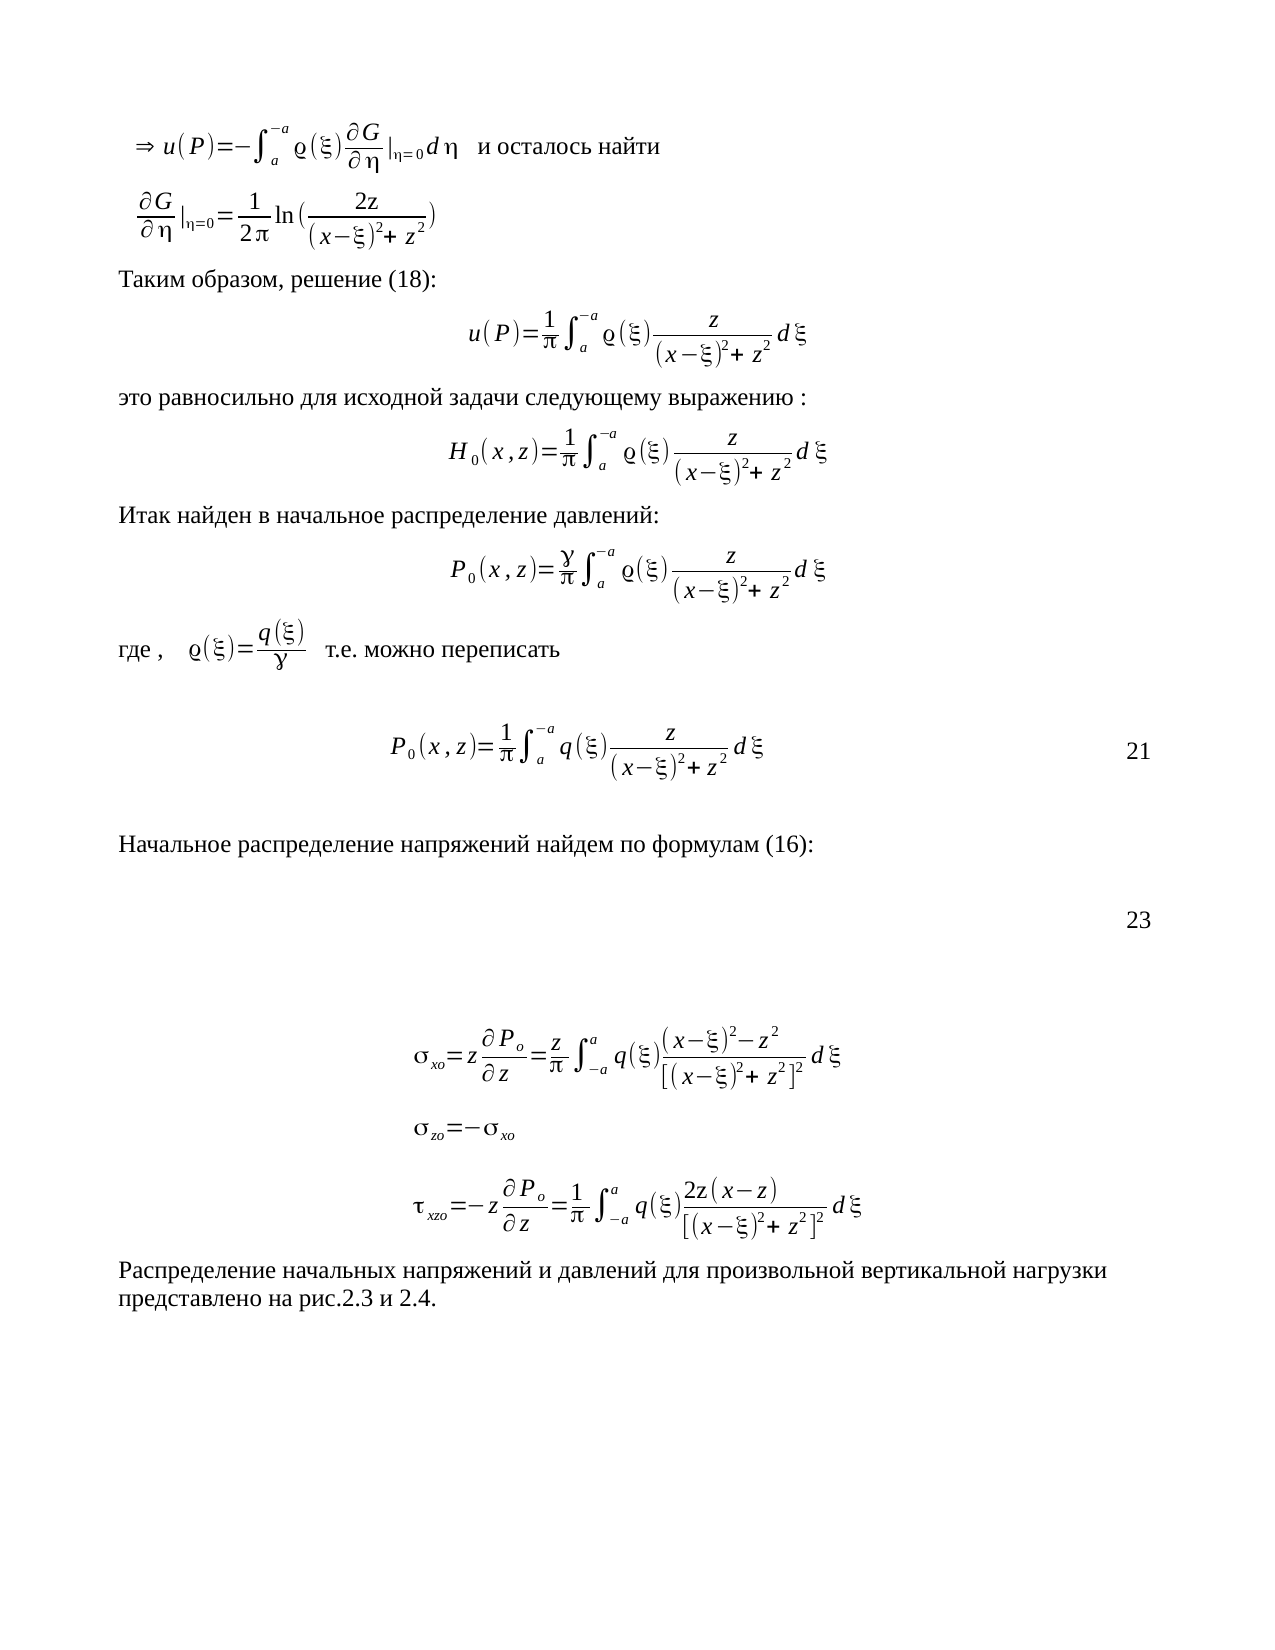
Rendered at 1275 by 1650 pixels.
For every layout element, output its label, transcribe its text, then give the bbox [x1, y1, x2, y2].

table_header [118, 712, 1041, 801]
text это равносильно для исходной задачи следующему выражению : [118, 382, 1157, 411]
text Таким образом, решение (18): [118, 264, 1157, 292]
text Начальное распределение напряжений найдем по формулам (16): [118, 829, 1157, 858]
text Распределение начальных напряжений и давлений для произвольной вертикальной нагрузки представлено на рис.2.3 и 2.4. [118, 1255, 1157, 1312]
text где , т.e. можно переписать [118, 618, 1157, 671]
text и осталось найти [118, 118, 1157, 174]
table_header [118, 899, 1041, 952]
text Итак найден в начальное распределение давлений: [118, 500, 1157, 529]
table_header 23 [1041, 899, 1157, 952]
table_header 21 [1041, 712, 1157, 801]
